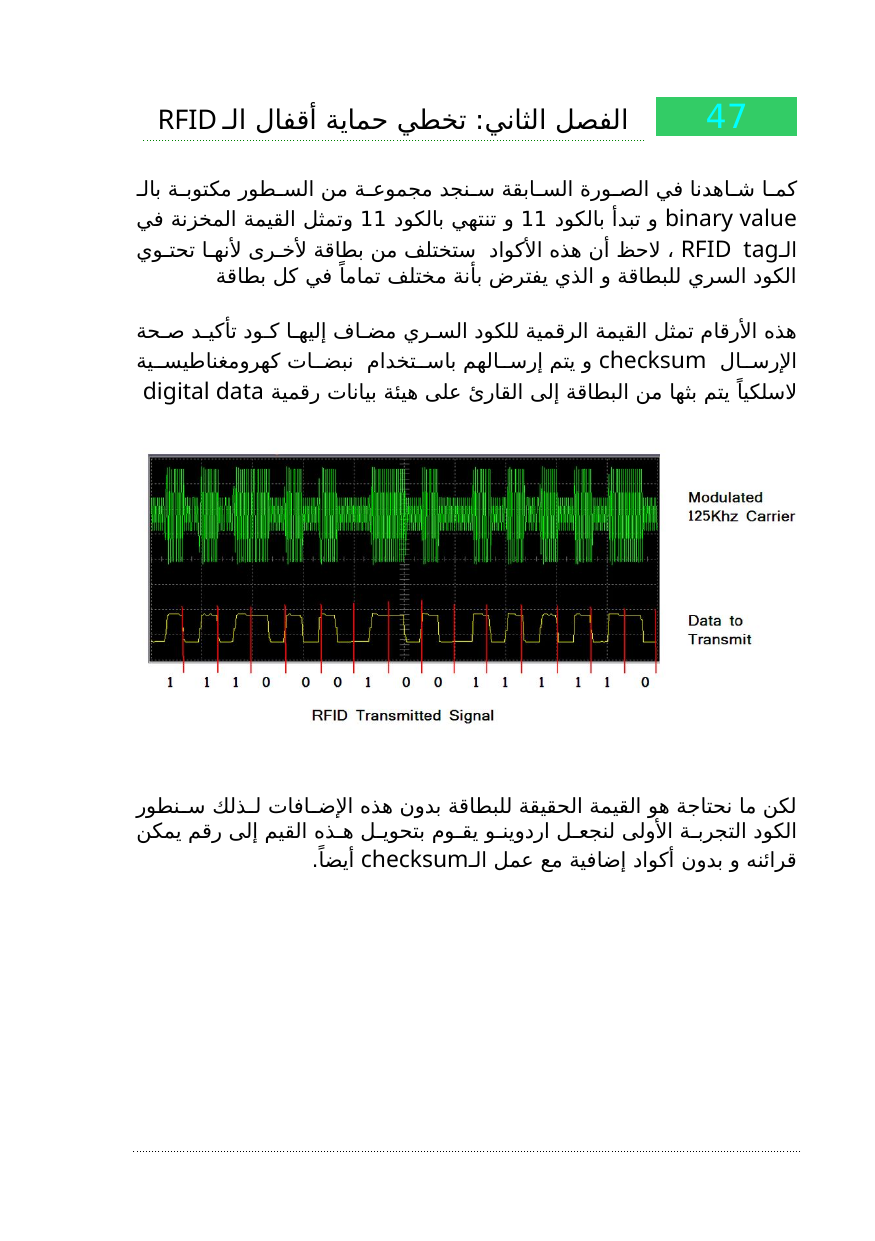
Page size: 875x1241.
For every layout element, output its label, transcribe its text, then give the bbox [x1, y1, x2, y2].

picture [132, 406, 801, 732]
text لكن ما نحتاجة هو القيمة الحقيقة للبطاقة بدون هذه الإضافات لذلك سنطور الكود التجربة الأولى لنجعل اردوينو يقوم بتحويل هذه القيم إلى رقم يمكن قرائنه و بدون أكواد إضافية مع عمل الـchecksum أيضاً. [136, 794, 797, 874]
text هذه الأرقام تمثل القيمة الرقمية للكود السري مضاف إليها كود تأكيد صحة الإرسال checksum و يتم إرسالهم باستخدام نبضات كهرومغناطيسية لاسلكياً يتم بثها من البطاقة إلى القارئ على هيئة بيانات رقمية digital data [136, 319, 797, 406]
text كما شاهدنا في الصورة السابقة سنجد مجموعة من السطور مكتوبة بالـ binary value و تبدأ بالكود 11 و تنتهي بالكود 11 وتمثل القيمة المخزنة في الـRFID tag ، لاحظ أن هذه الأكواد ستختلف من بطاقة لأخرى لأنها تحتوي الكود السري للبطاقة و الذي يفترض بأنة مختلف تماماً في كل بطاقة [136, 177, 797, 288]
